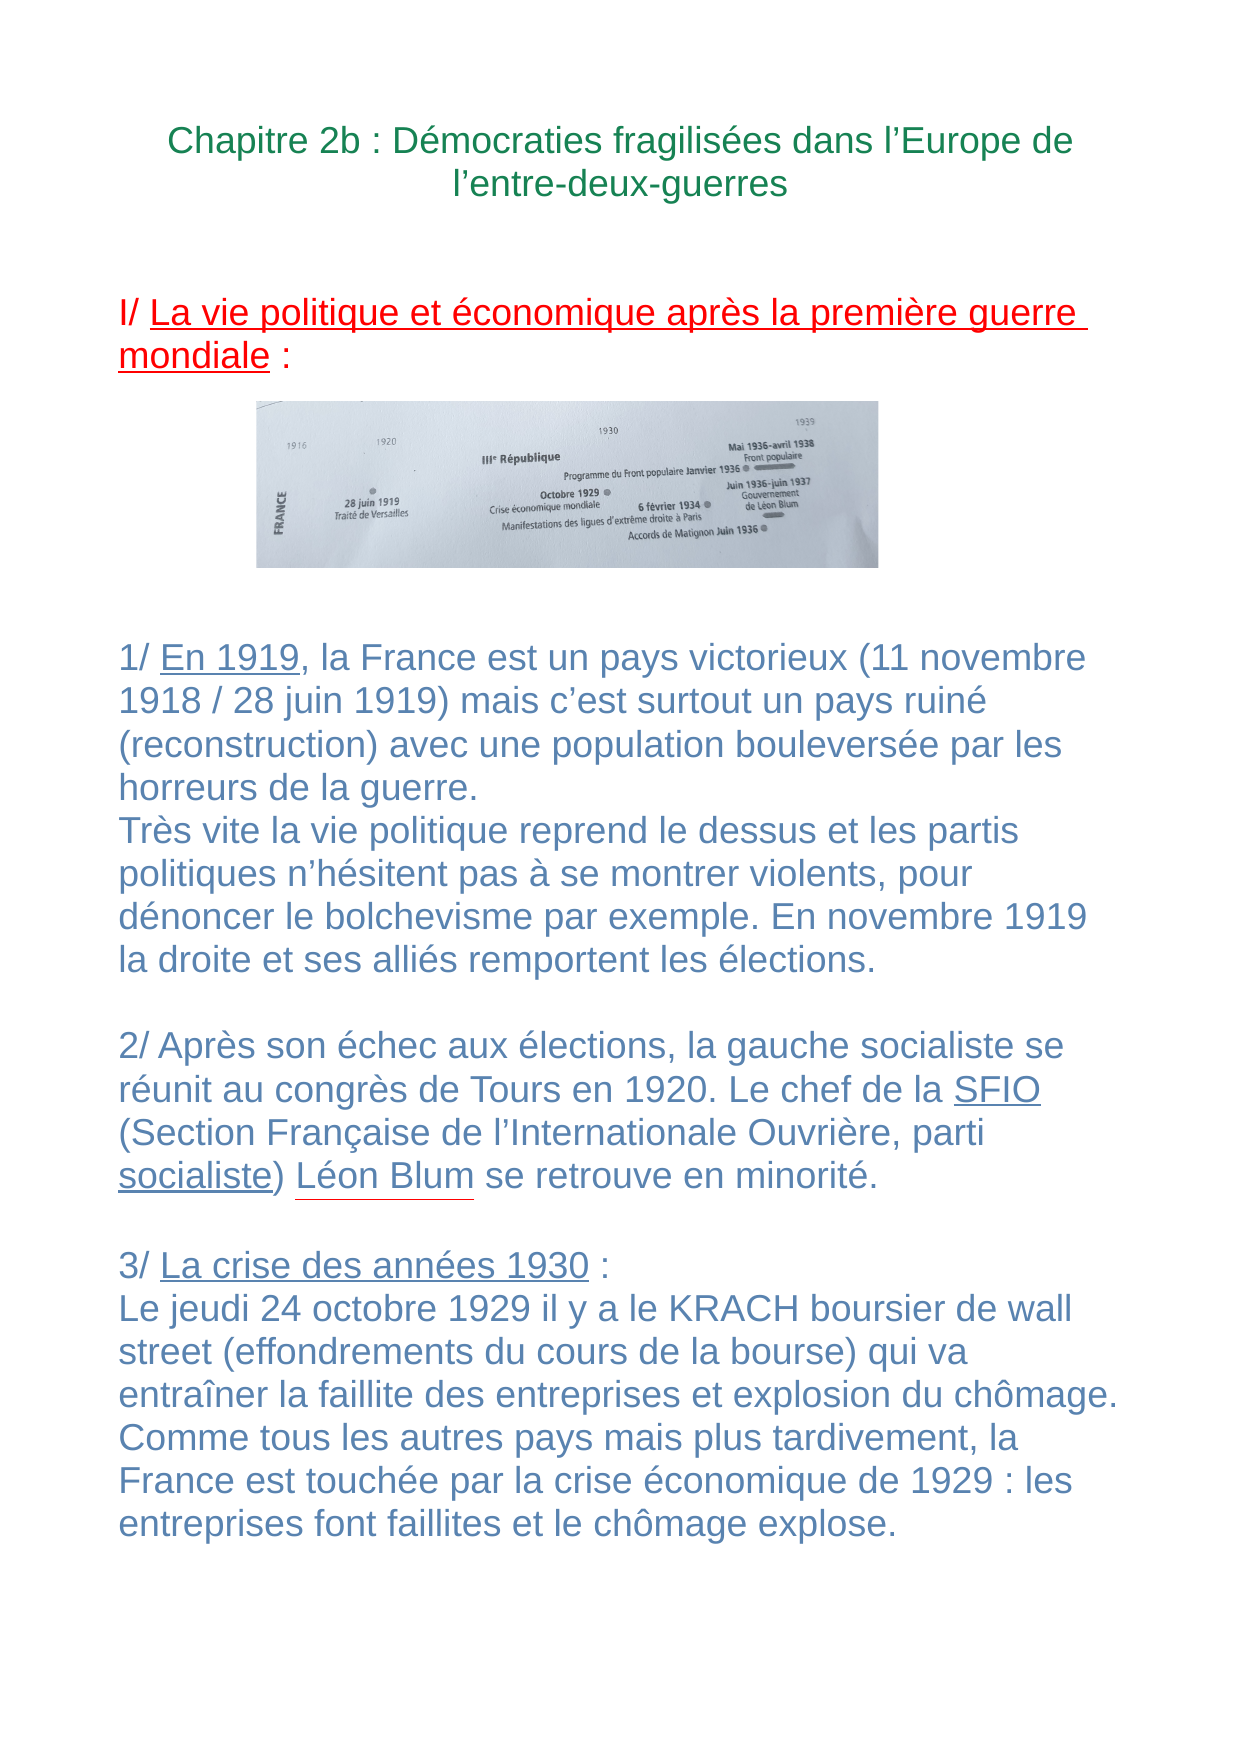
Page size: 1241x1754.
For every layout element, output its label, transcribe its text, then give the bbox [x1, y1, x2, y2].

text 3/ La crise des années 1930 : [118, 1243, 1122, 1286]
text Chapitre 2b : Démocraties fragilisées dans l’Europe de l’entre-deux-guerres [118, 118, 1122, 204]
text Très vite la vie politique reprend le dessus et les partis politiques n’hésitent pas à se montrer violents, pour dénoncer le bolchevisme par exemple. En novembre 1919 la droite et ses alliés remportent les élections. [118, 808, 1122, 981]
text I/ La vie politique et économique après la première guerre mondiale : [118, 291, 1122, 377]
text 2/ Après son échec aux élections, la gauche socialiste se réunit au congrès de Tours en 1920. Le chef de la SFIO (Section Française de l’Internationale Ouvrière, parti socialiste) Léon Blum se retrouve en minorité. [118, 1024, 1122, 1200]
text Comme tous les autres pays mais plus tardivement, la France est touchée par la crise économique de 1929 : les entreprises font faillites et le chômage explose. [118, 1415, 1122, 1545]
text Le jeudi 24 octobre 1929 il y a le KRACH boursier de wall street (effondrements du cours de la bourse) qui va entraîner la faillite des entreprises et explosion du chômage. [118, 1286, 1122, 1415]
picture [256, 511, 879, 564]
text 1/ En 1919, la France est un pays victorieux (11 novembre 1918 / 28 juin 1919) mais c’est surtout un pays ruiné (reconstruction) avec une population bouleversée par les horreurs de la guerre. [118, 636, 1122, 808]
